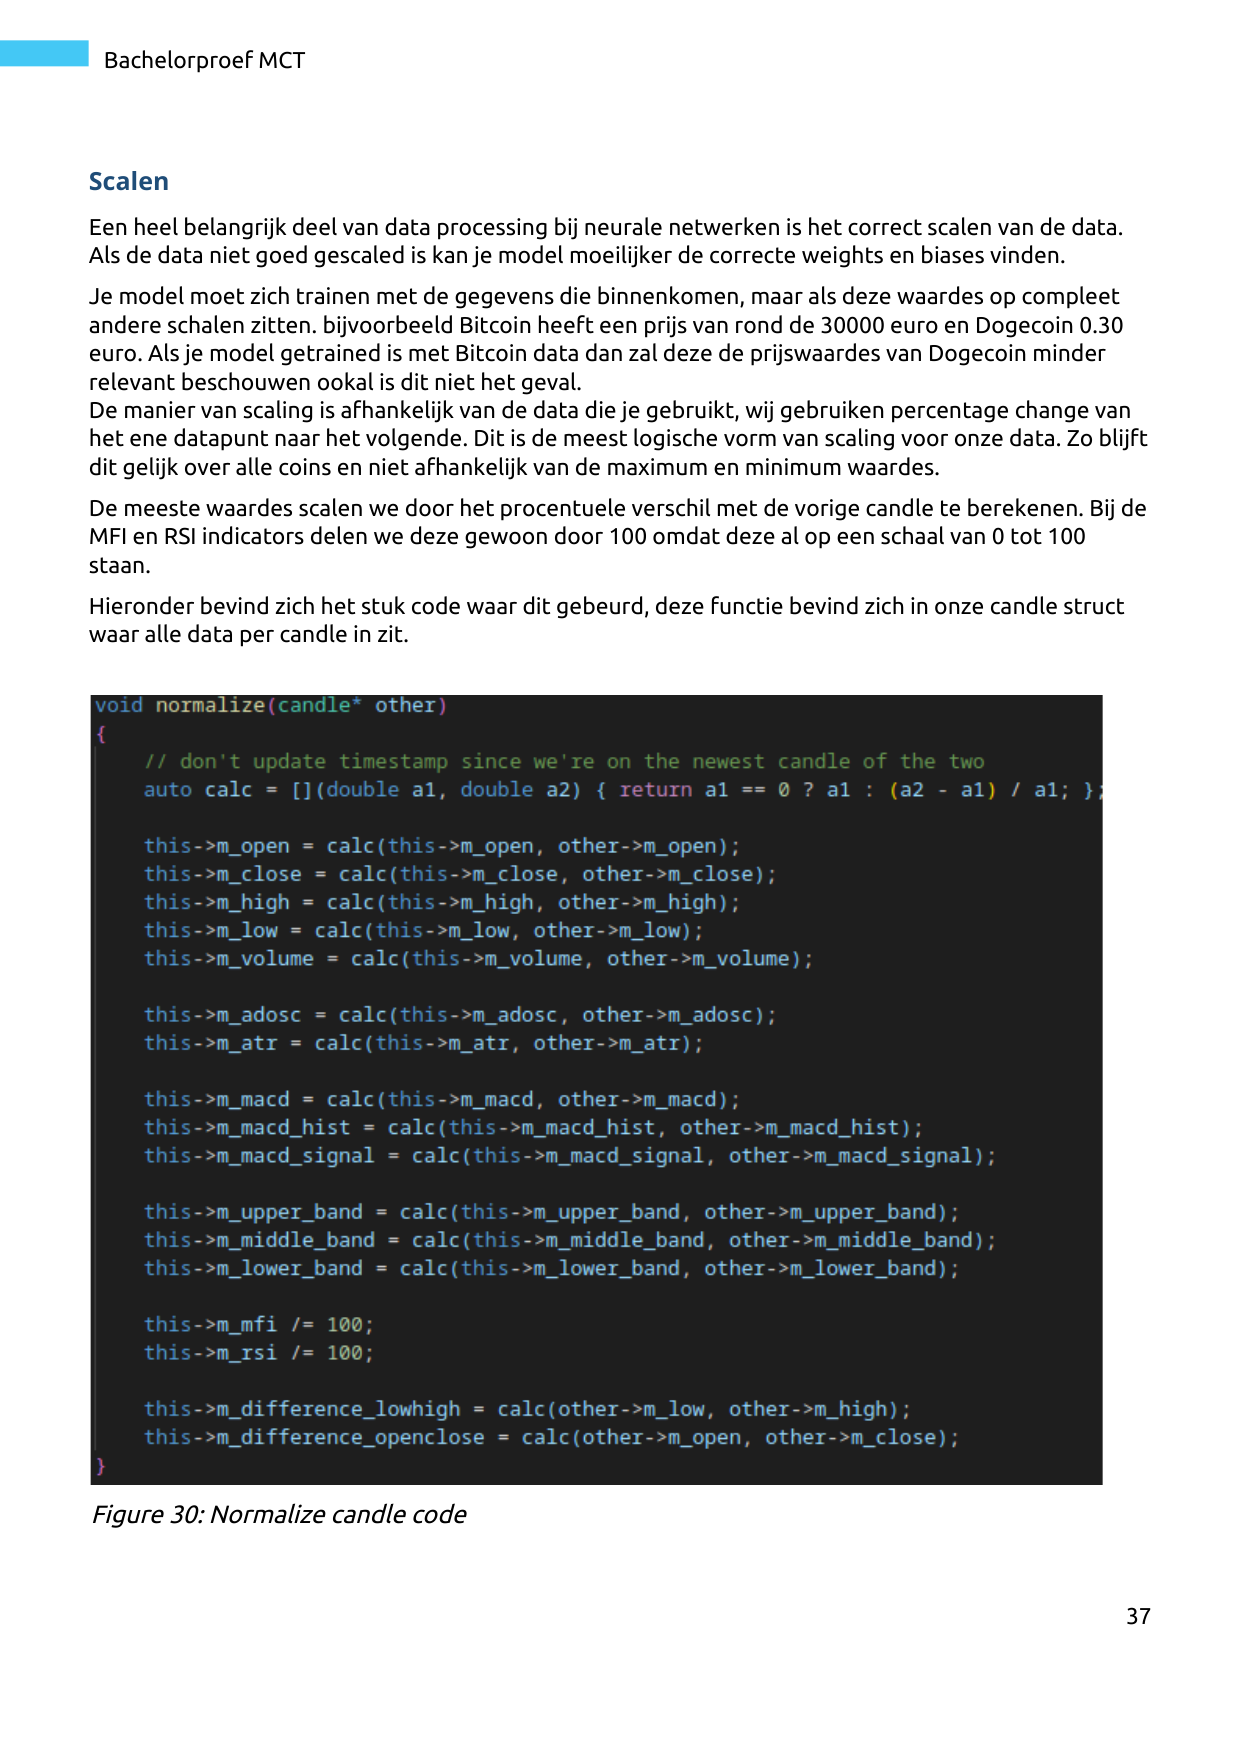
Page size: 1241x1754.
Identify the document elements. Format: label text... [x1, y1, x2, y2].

subtitle Scalen [89, 164, 1152, 198]
picture [90, 695, 1103, 1485]
text Hieronder bevind zich het stuk code waar dit gebeurd, deze functie bevind zich in onze candle struct waar alle data per candle in zit. [89, 592, 1152, 647]
text Figure 30: Normalize candle code [91, 1485, 1103, 1528]
text Een heel belangrijk deel van data processing bij neurale netwerken is het correct scalen van de data. Als de data niet goed gescaled is kan je model moeilijker de correcte weights en biases vinden. [89, 213, 1152, 268]
text Je model moet zich trainen met de gegevens die binnenkomen, maar als deze waardes op compleet andere schalen zitten. bijvoorbeeld Bitcoin heeft een prijs van rond de 30000 euro en Dogecoin 0.30 euro. Als je model getrained is met Bitcoin data dan zal deze de prijswaardes van Dogecoin minder relevant beschouwen ookal is dit niet het geval. De manier van scaling is afhankelijk van de data die je gebruikt, wij gebruiken percentage change van het ene datapunt naar het volgende. Dit is de meest logische vorm van scaling voor onze data. Zo blijft dit gelijk over alle coins en niet afhankelijk van de maximum en minimum waardes. [89, 283, 1152, 480]
text De meeste waardes scalen we door het procentuele verschil met de vorige candle te berekenen. Bij de MFI en RSI indicators delen we deze gewoon door 100 omdat deze al op een schaal van 0 tot 100 staan. [89, 494, 1152, 577]
